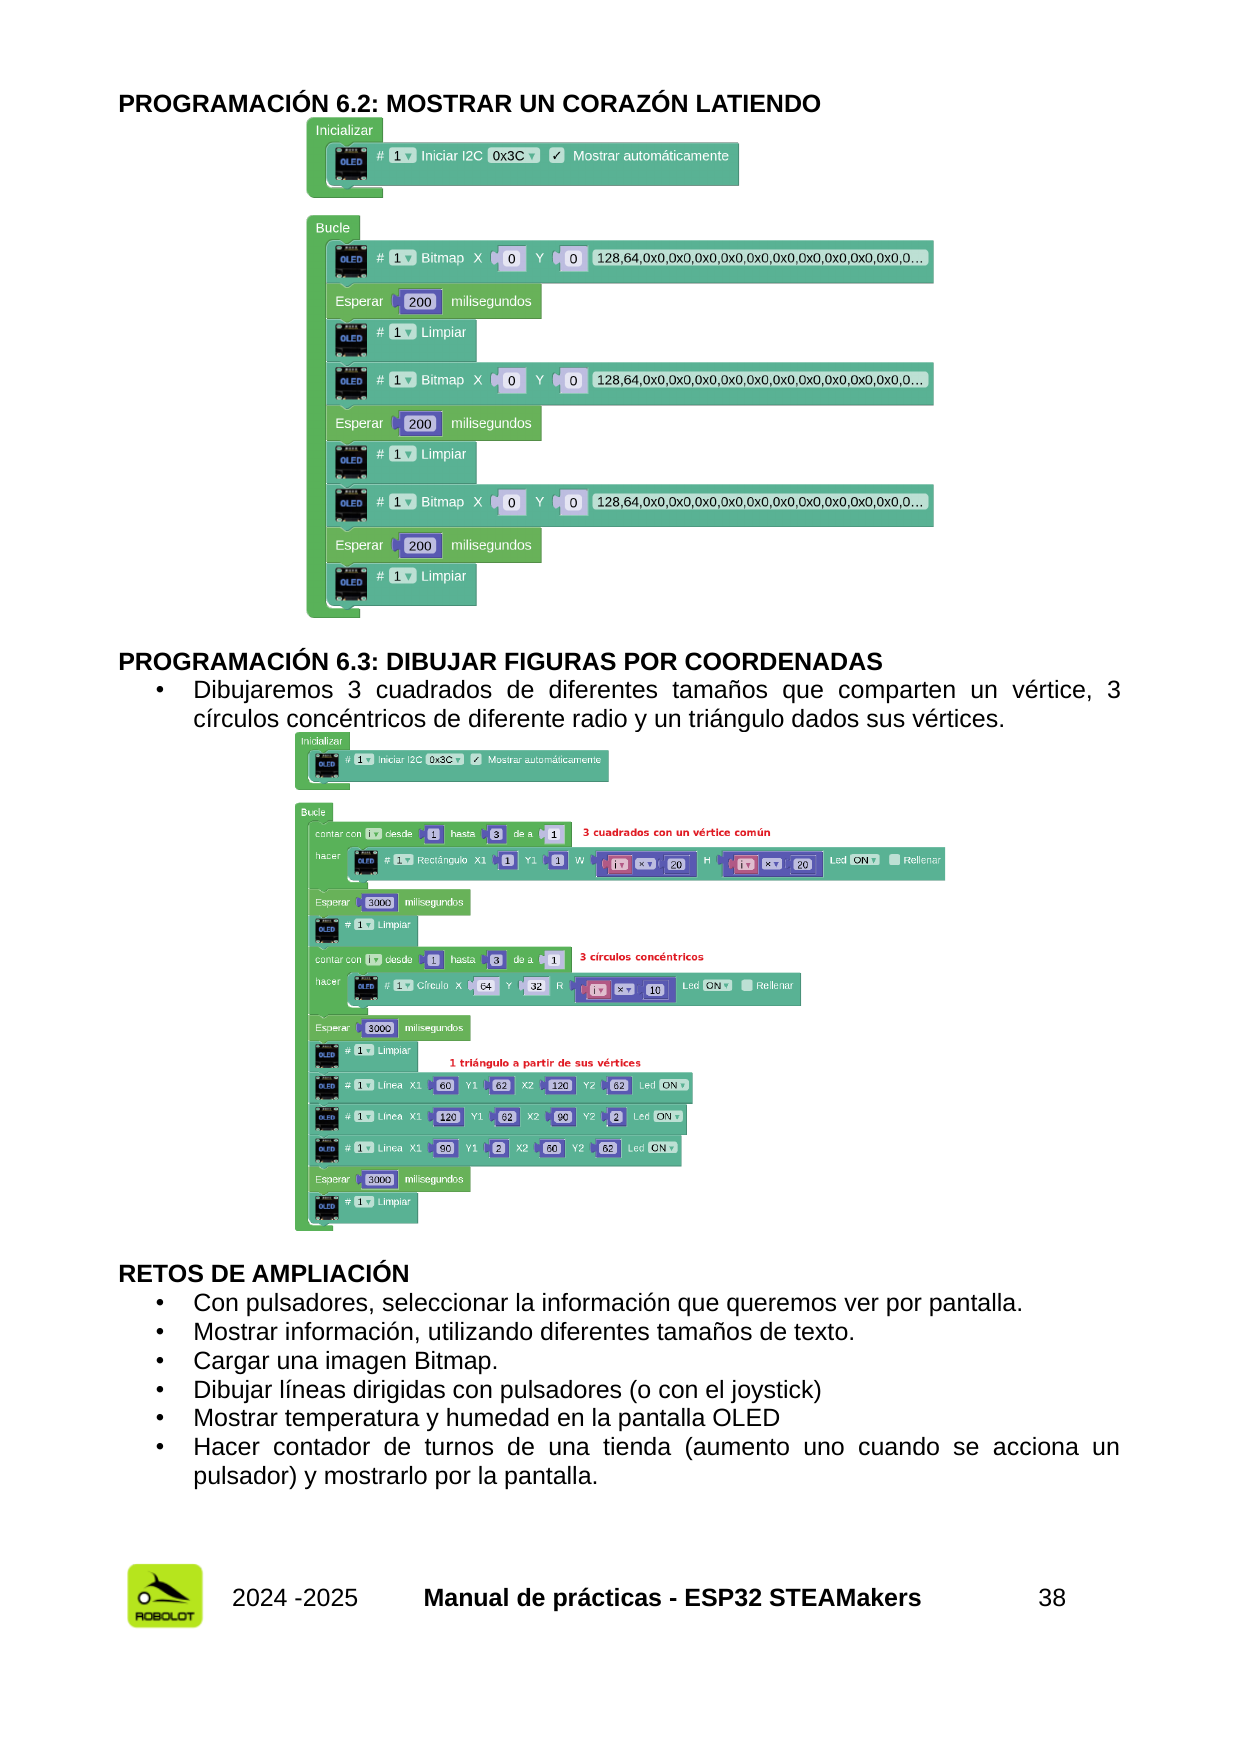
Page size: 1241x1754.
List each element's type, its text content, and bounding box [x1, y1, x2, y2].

list Con pulsadores, seleccionar la información que queremos ver por pantalla. [156, 1288, 1122, 1317]
list Dibujaremos 3 cuadrados de diferentes tamaños que comparten un vértice, 3 círculos concéntricos de diferente radio y un triángulo dados sus vértices. [156, 675, 1122, 733]
text PROGRAMACIÓN 6.2: MOSTRAR UN CORAZÓN LATIENDO [118, 88, 1122, 117]
text PROGRAMACIÓN 6.3: DIBUJAR FIGURAS POR COORDENADAS [118, 647, 1122, 675]
text RETOS DE AMPLIACIÓN [118, 1259, 1122, 1288]
list Hacer contador de turnos de una tienda (aumento uno cuando se acciona un pulsador) y mostrarlo por la pantalla. [156, 1432, 1122, 1490]
list Mostrar temperatura y humedad en la pantalla OLED [156, 1403, 1122, 1432]
list Cargar una imagen Bitmap. [156, 1346, 1122, 1374]
picture [126, 1563, 205, 1631]
picture [295, 732, 946, 1231]
picture [306, 117, 934, 618]
list Mostrar información, utilizando diferentes tamaños de texto. [156, 1317, 1122, 1346]
list Dibujar líneas dirigidas con pulsadores (o con el joystick) [156, 1374, 1122, 1403]
